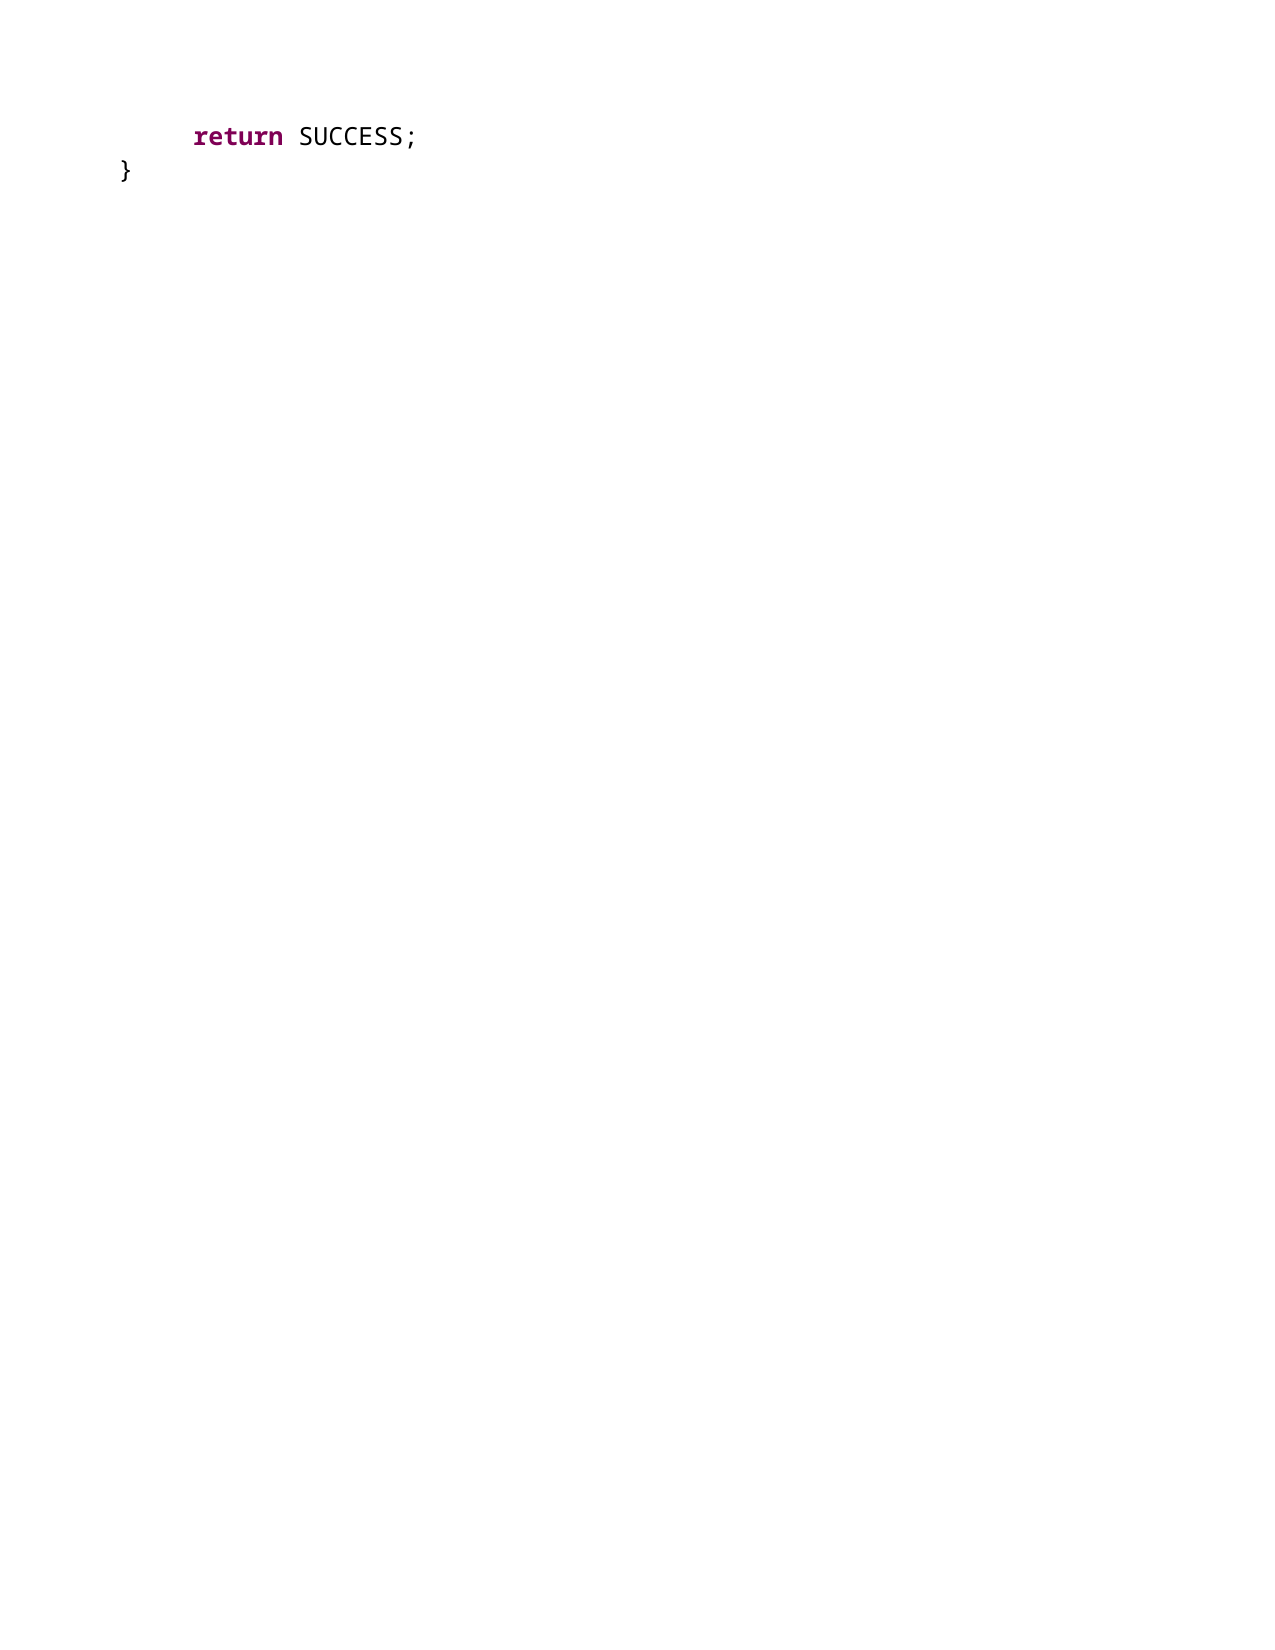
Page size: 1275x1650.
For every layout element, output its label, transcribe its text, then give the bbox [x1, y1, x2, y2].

text } [118, 152, 1157, 186]
text return SUCCESS; [118, 118, 1157, 152]
